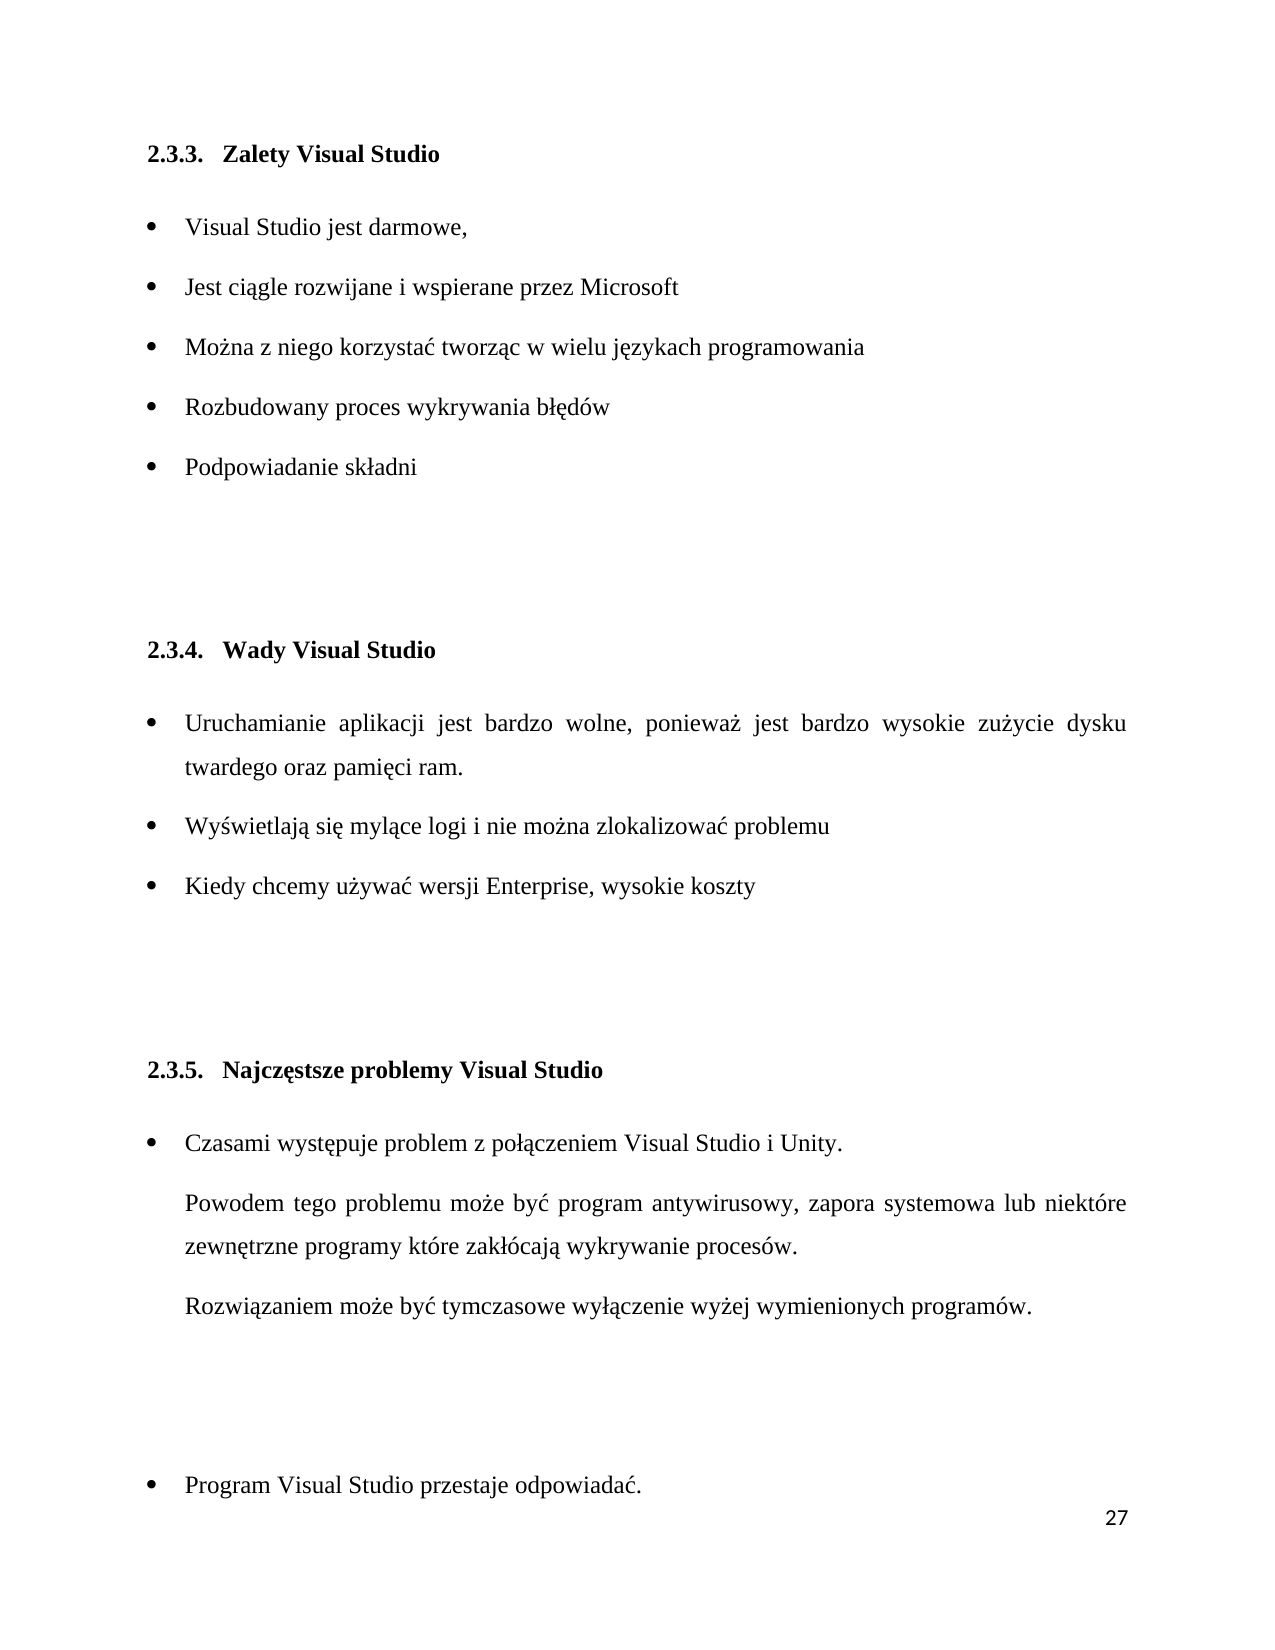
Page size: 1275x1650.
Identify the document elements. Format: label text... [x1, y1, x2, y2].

list Wyświetlają się mylące logi i nie można zlokalizować problemu [147, 811, 1128, 840]
list Najczęstsze problemy Visual Studio [147, 1055, 1128, 1083]
text Rozwiązaniem może być tymczasowe wyłączenie wyżej wymienionych programów. [147, 1291, 1128, 1320]
list Można z niego korzystać tworząc w wielu językach programowania [147, 332, 1128, 361]
list Jest ciągle rozwijane i wspierane przez Microsoft [147, 272, 1128, 301]
list Podpowiadanie składni [147, 452, 1128, 480]
list Zalety Visual Studio [147, 139, 1128, 168]
list Wady Visual Studio [147, 635, 1128, 664]
list Visual Studio jest darmowe, [147, 212, 1128, 241]
list Program Visual Studio przestaje odpowiadać. [147, 1470, 1128, 1499]
list Uruchamianie aplikacji jest bardzo wolne, ponieważ jest bardzo wysokie zużycie dysku twardego oraz pamięci ram. [147, 708, 1128, 780]
list Czasami występuje problem z połączeniem Visual Studio i Unity. [147, 1128, 1128, 1157]
text Powodem tego problemu może być program antywirusowy, zapora systemowa lub niektóre zewnętrzne programy które zakłócają wykrywanie procesów. [184, 1188, 1128, 1260]
list Rozbudowany proces wykrywania błędów [147, 392, 1128, 421]
list Kiedy chcemy używać wersji Enterprise, wysokie koszty [147, 871, 1128, 900]
